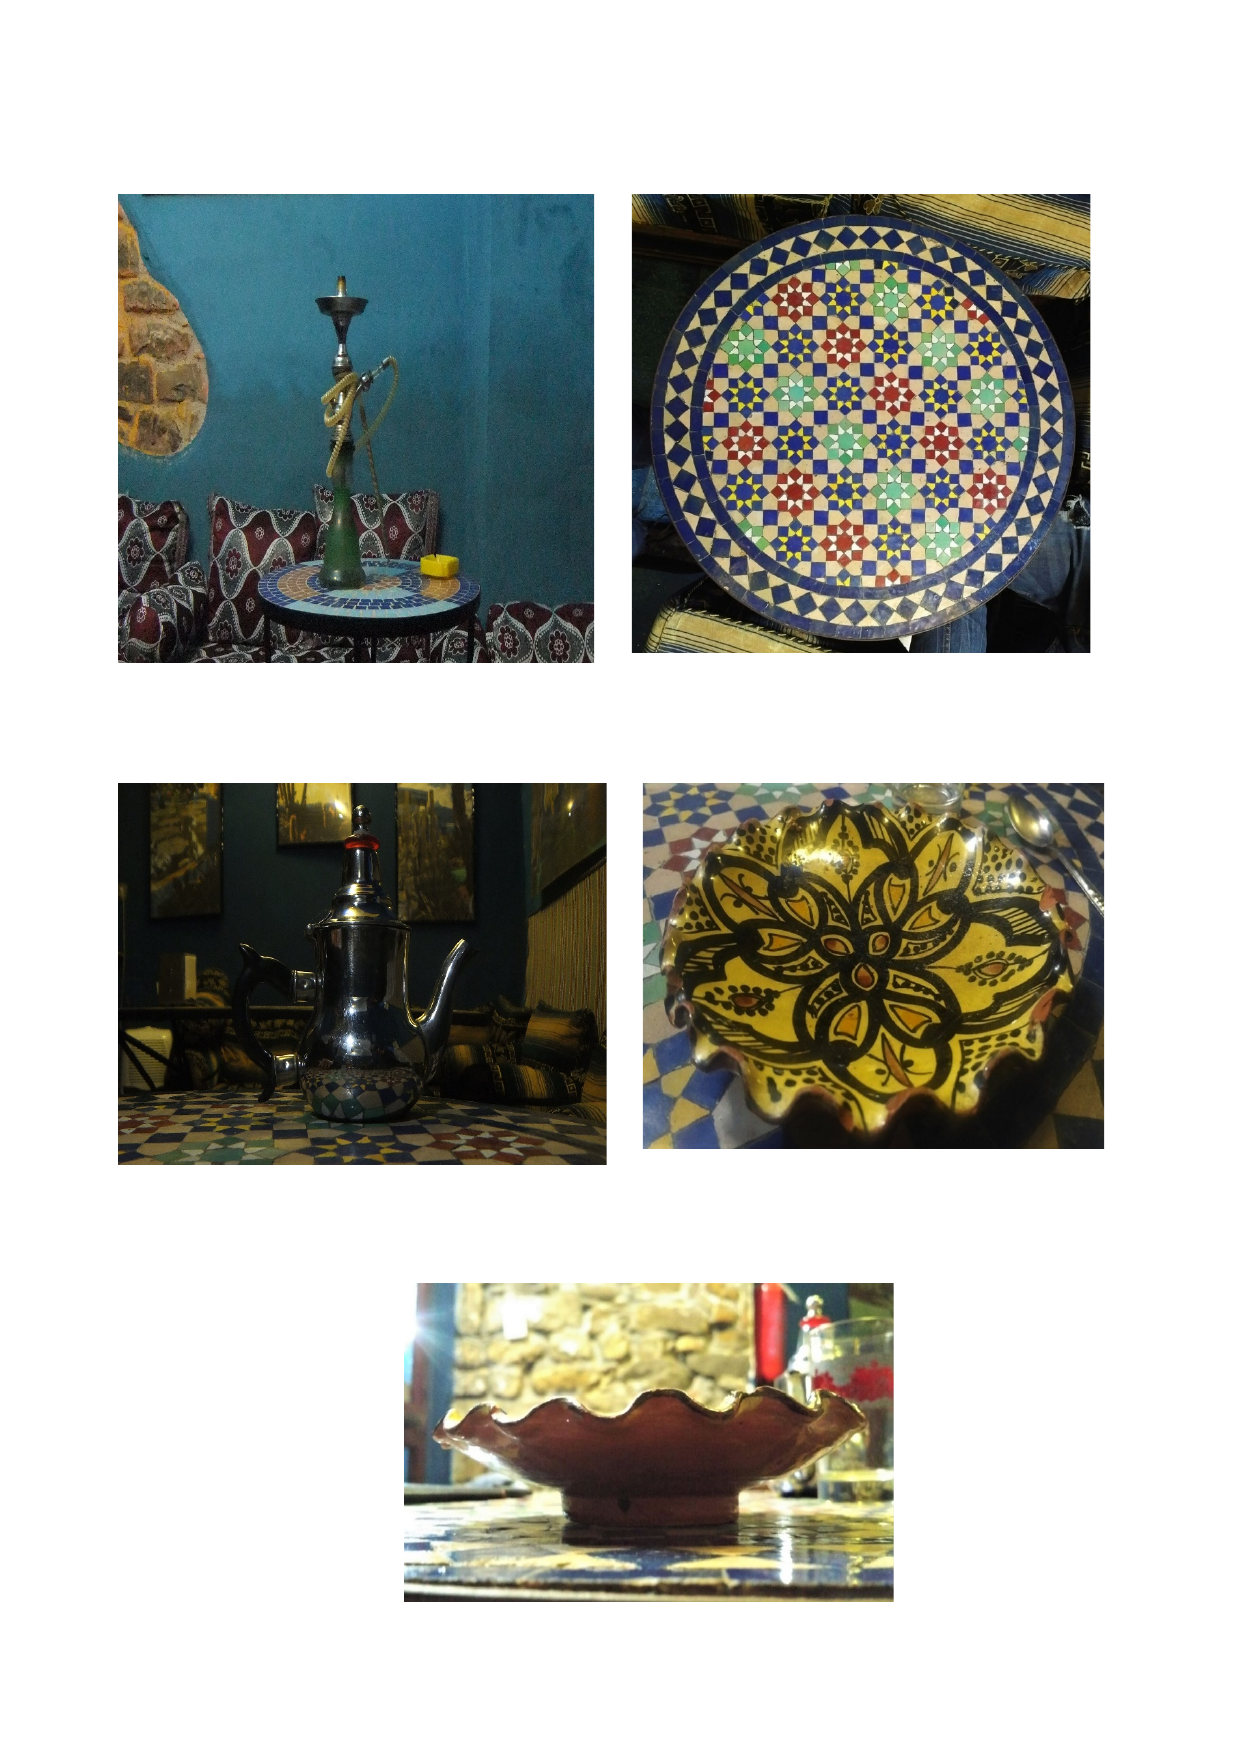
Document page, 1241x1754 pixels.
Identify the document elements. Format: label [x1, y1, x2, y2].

picture [118, 783, 607, 1165]
picture [631, 194, 1091, 653]
picture [642, 783, 1105, 1149]
picture [118, 194, 595, 663]
picture [404, 1283, 894, 1602]
